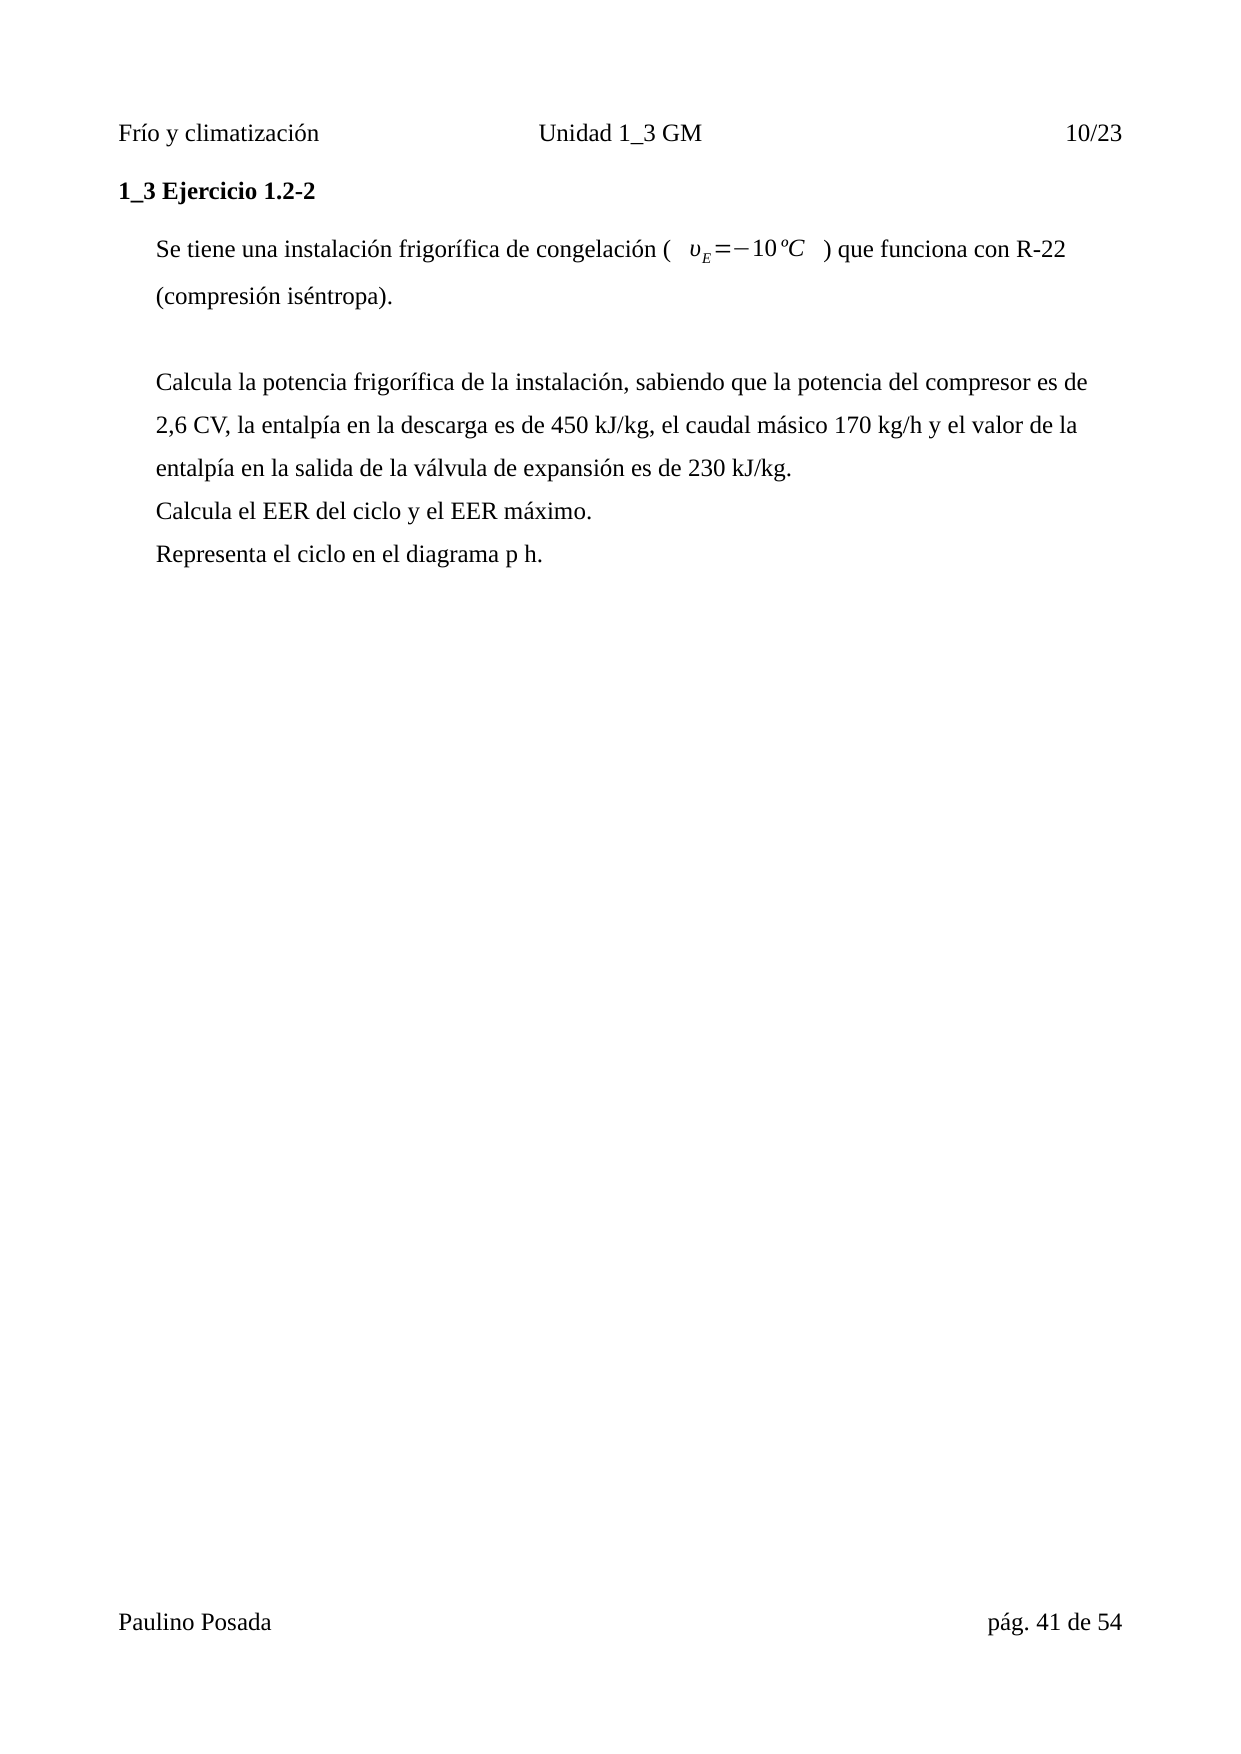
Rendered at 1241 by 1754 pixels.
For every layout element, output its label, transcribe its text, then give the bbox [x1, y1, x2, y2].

text Calcula la potencia frigorífica de la instalación, sabiendo que la potencia del compresor es de 2,6 CV, la entalpía en la descarga es de 450 kJ/kg, el caudal másico 170 kg/h y el valor de la entalpía en la salida de la válvula de expansión es de 230 kJ/kg. [156, 367, 1122, 482]
text Calcula el EER del ciclo y el EER máximo. [156, 496, 1122, 525]
text Representa el ciclo en el diagrama p h. [156, 539, 1122, 568]
text 1_3 Ejercicio 1.2-2 [118, 176, 1122, 205]
text Se tiene una instalación frigorífica de congelación () que funciona con R-22 (compresión iséntropa). [156, 234, 1122, 309]
